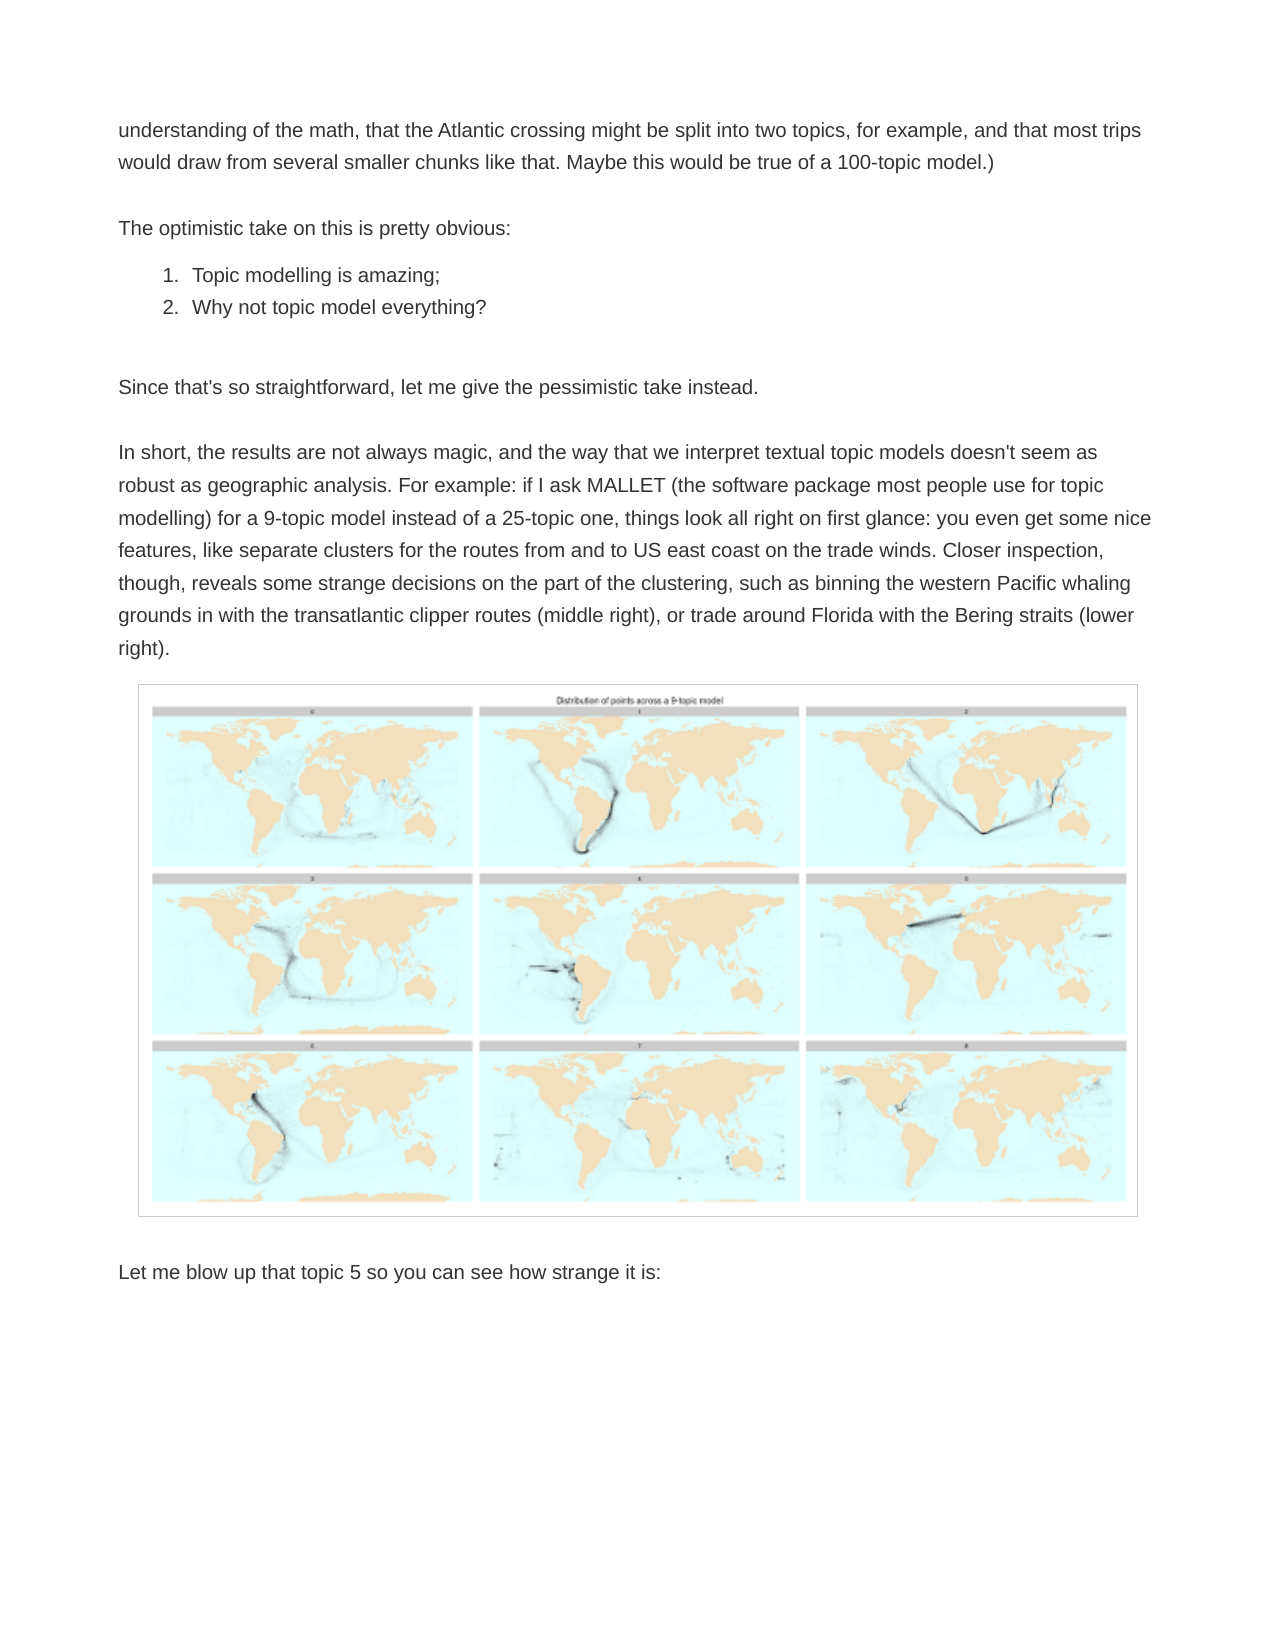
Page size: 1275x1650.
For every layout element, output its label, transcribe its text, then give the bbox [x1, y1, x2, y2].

text Since that's so straightforward, let me give the pessimistic take instead. In short, the results are not always magic, and the way that we interpret textual topic models doesn't seem as robust as geographic analysis. For example: if I ask MALLET (the software package most people use for topic modelling) for a 9-topic model instead of a 25-topic one, things look all right on first glance: you even get some nice features, like separate clusters for the routes from and to US east coast on the trade winds. Closer inspection, though, reveals some strange decisions on the part of the clustering, such as binning the western Pacific whaling grounds in with the transatlantic clipper routes (middle right), or trade around Florida with the Bering straits (lower right). [118, 343, 1157, 660]
text understanding of the math, that the Atlantic crossing might be split into two topics, for example, and that most trips would draw from several smaller chunks like that. Maybe this would be true of a 100-topic model.) The optimistic take on this is pretty obvious: [118, 118, 1157, 239]
text Let me blow up that topic 5 so you can see how strange it is: [118, 1228, 1157, 1284]
picture [139, 685, 1137, 1216]
list Why not topic model everything? [162, 296, 1157, 319]
list Topic modelling is amazing; [162, 263, 1157, 286]
